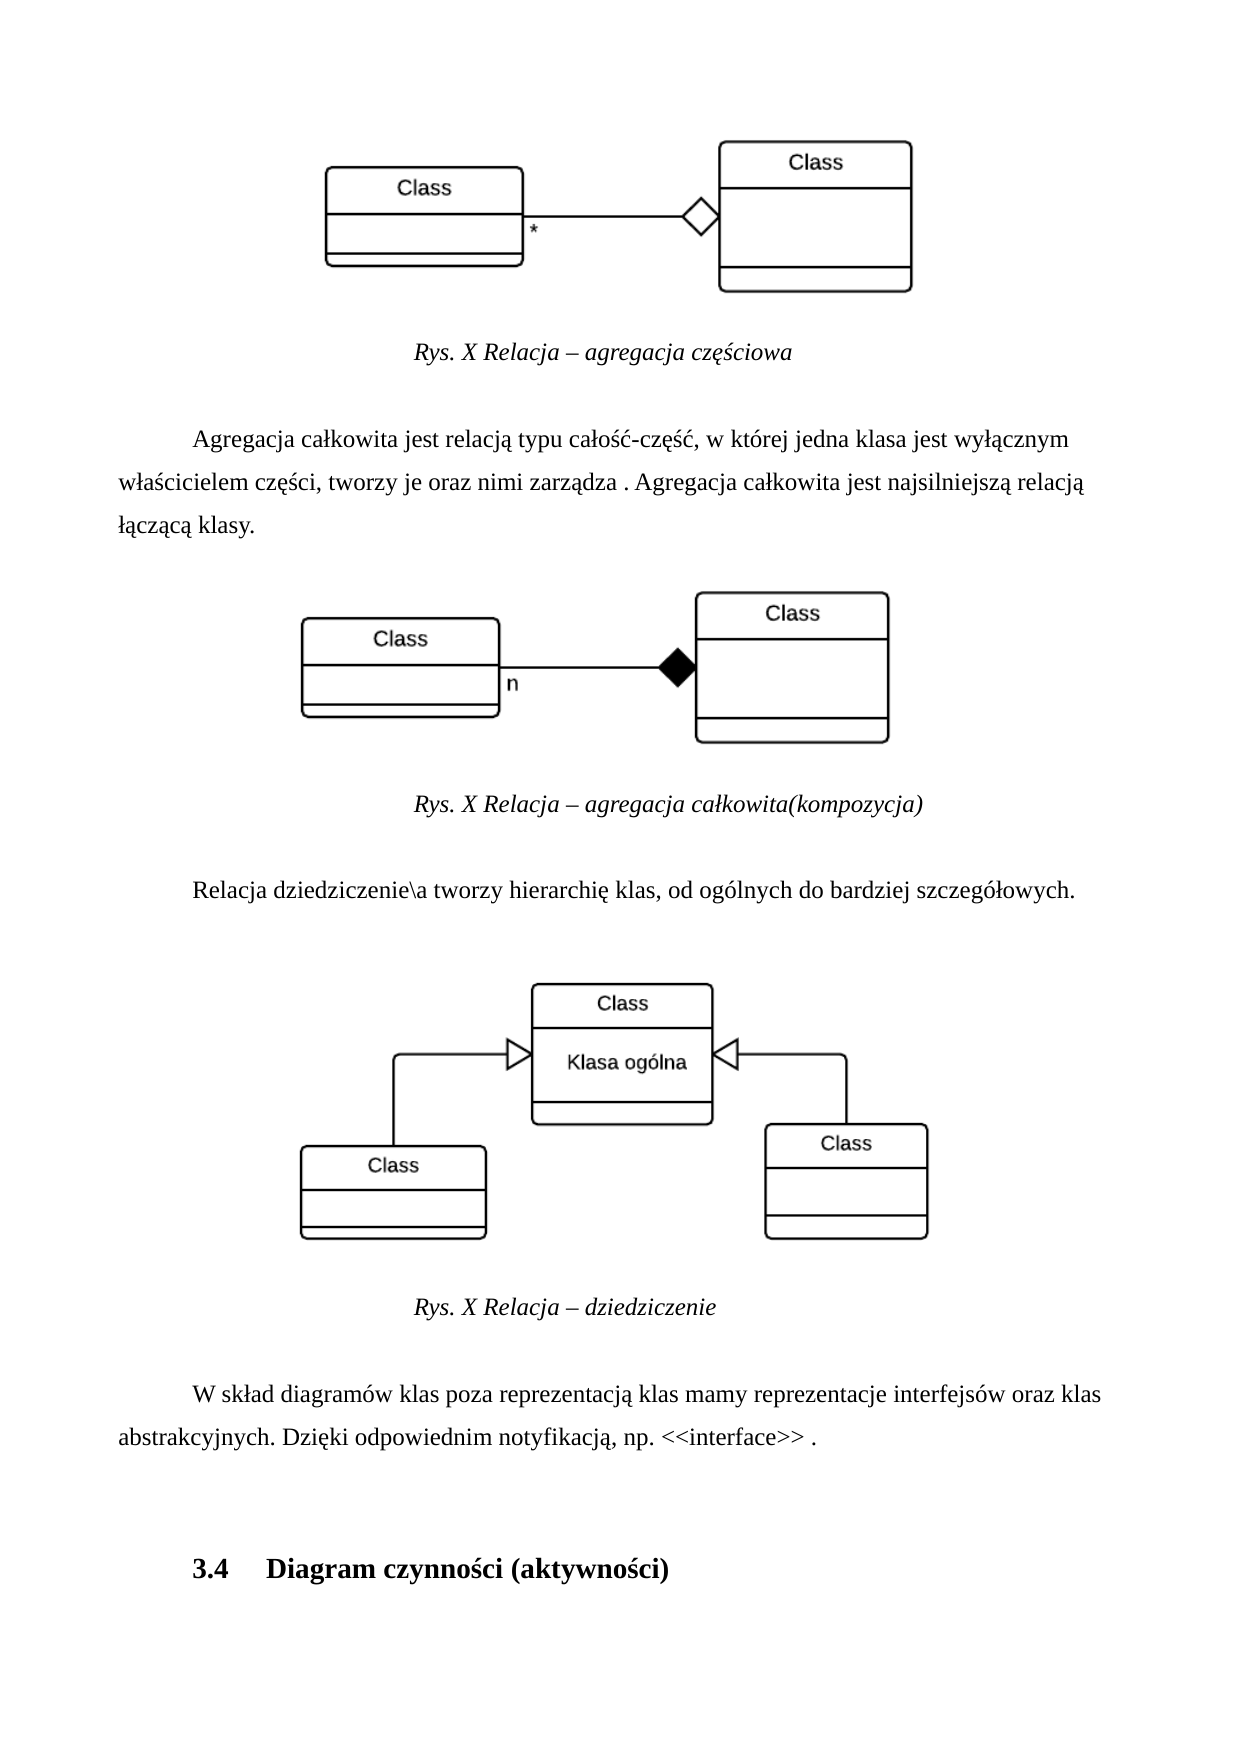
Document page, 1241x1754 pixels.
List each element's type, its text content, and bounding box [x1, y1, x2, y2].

text Relacja dziedziczenie\a tworzy hierarchię klas, od ogólnych do bardziej szczegółowych. [118, 876, 1122, 904]
text Agregacja całkowita jest relacją typu całość-część, w której jedna klasa jest wyłącznym właścicielem części, tworzy je oraz nimi zarządza . Agregacja całkowita jest najsilniejszą relacją łączącą klasy. [118, 424, 1122, 539]
text Rys. X Relacja – agregacja częściowa [118, 118, 1122, 366]
text W skład diagramów klas poza reprezentacją klas mamy reprezentacje interfejsów oraz klas abstrakcyjnych. Dzięki odpowiednim notyfikacją, np. <<interface>> . [118, 1379, 1122, 1451]
picture [253, 569, 940, 775]
picture [277, 118, 963, 324]
text Rys. X Relacja – dziedziczenie [118, 962, 1122, 1321]
text Rys. X Relacja – agregacja całkowita(kompozycja) [118, 553, 1122, 818]
text 3.4 Diagram czynności (aktywności) [118, 1551, 1122, 1585]
picture [278, 961, 962, 1278]
